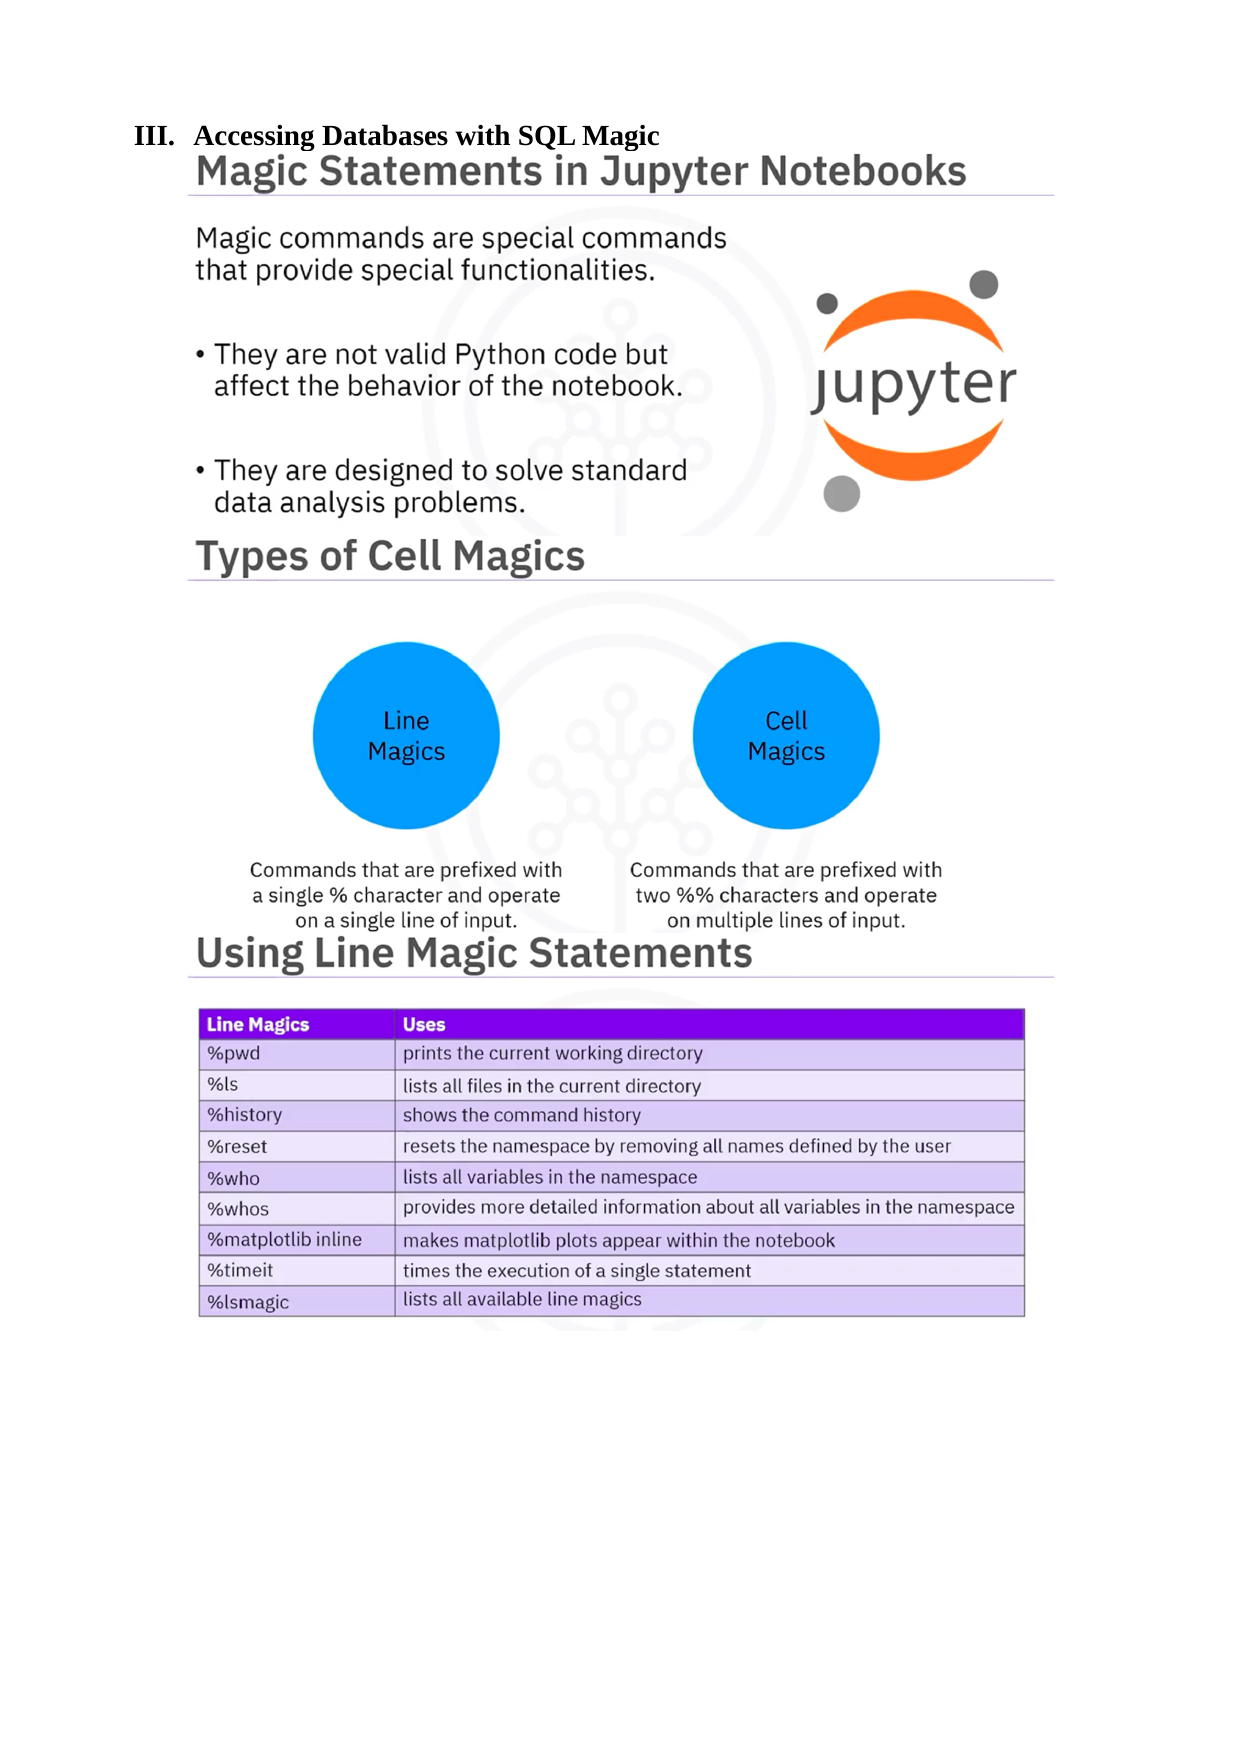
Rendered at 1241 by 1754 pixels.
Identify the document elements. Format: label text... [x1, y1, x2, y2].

picture [118, 151, 1123, 1331]
list Accessing Databases with SQL Magic [175, 118, 1122, 151]
